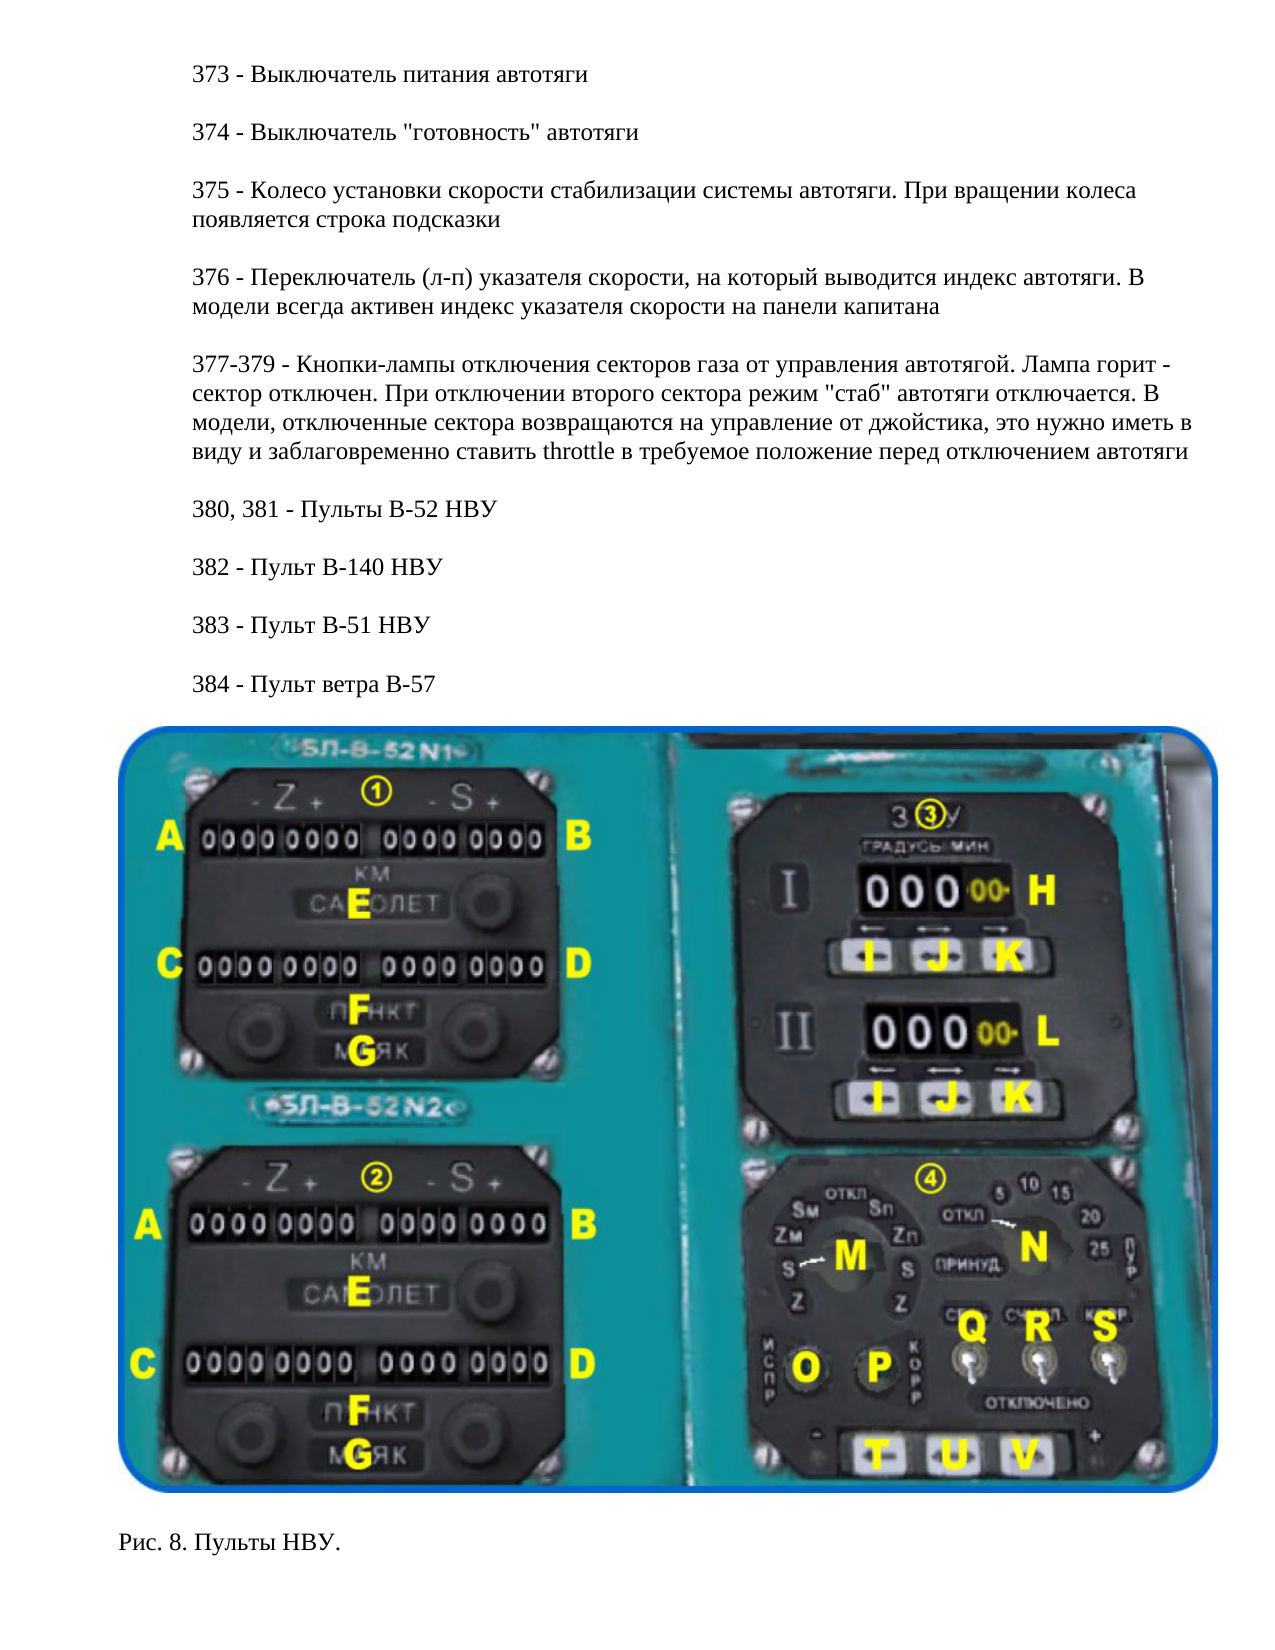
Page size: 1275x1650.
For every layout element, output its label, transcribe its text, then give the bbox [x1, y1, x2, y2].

list 383 - Пульт В-51 НВУ [162, 610, 1216, 639]
list 377-379 - Кнопки-лампы отключения секторов газа от управления автотягой. Лампа горит - сектор отключен. При отключении второго сектора режим "стаб" автотяги отключается. В модели, отключенные сектора возвращаются на управление от джойстика, это нужно иметь в виду и заблаговременно ставить throttle в требуемое положение перед отключением автотяги [162, 349, 1216, 464]
list 376 - Переключатель (л-п) указателя скорости, на который выводится индекс автотяги. В модели всегда активен индекс указателя скорости на панели капитана [162, 262, 1216, 320]
text Рис. 8. Пульты НВУ. [118, 1527, 1216, 1556]
list 375 - Колесо установки скорости стабилизации системы автотяги. При вращении колеса появляется строка подсказки [162, 176, 1216, 233]
list 373 - Выключатель питания автотяги [162, 59, 1216, 88]
list 374 - Выключатель "готовность" автотяги [162, 117, 1216, 146]
list 382 - Пульт В-140 НВУ [162, 552, 1216, 581]
list 380, 381 - Пульты В-52 НВУ [162, 494, 1216, 523]
list 384 - Пульт ветра В-57 [162, 669, 1216, 697]
picture [118, 726, 1219, 1493]
